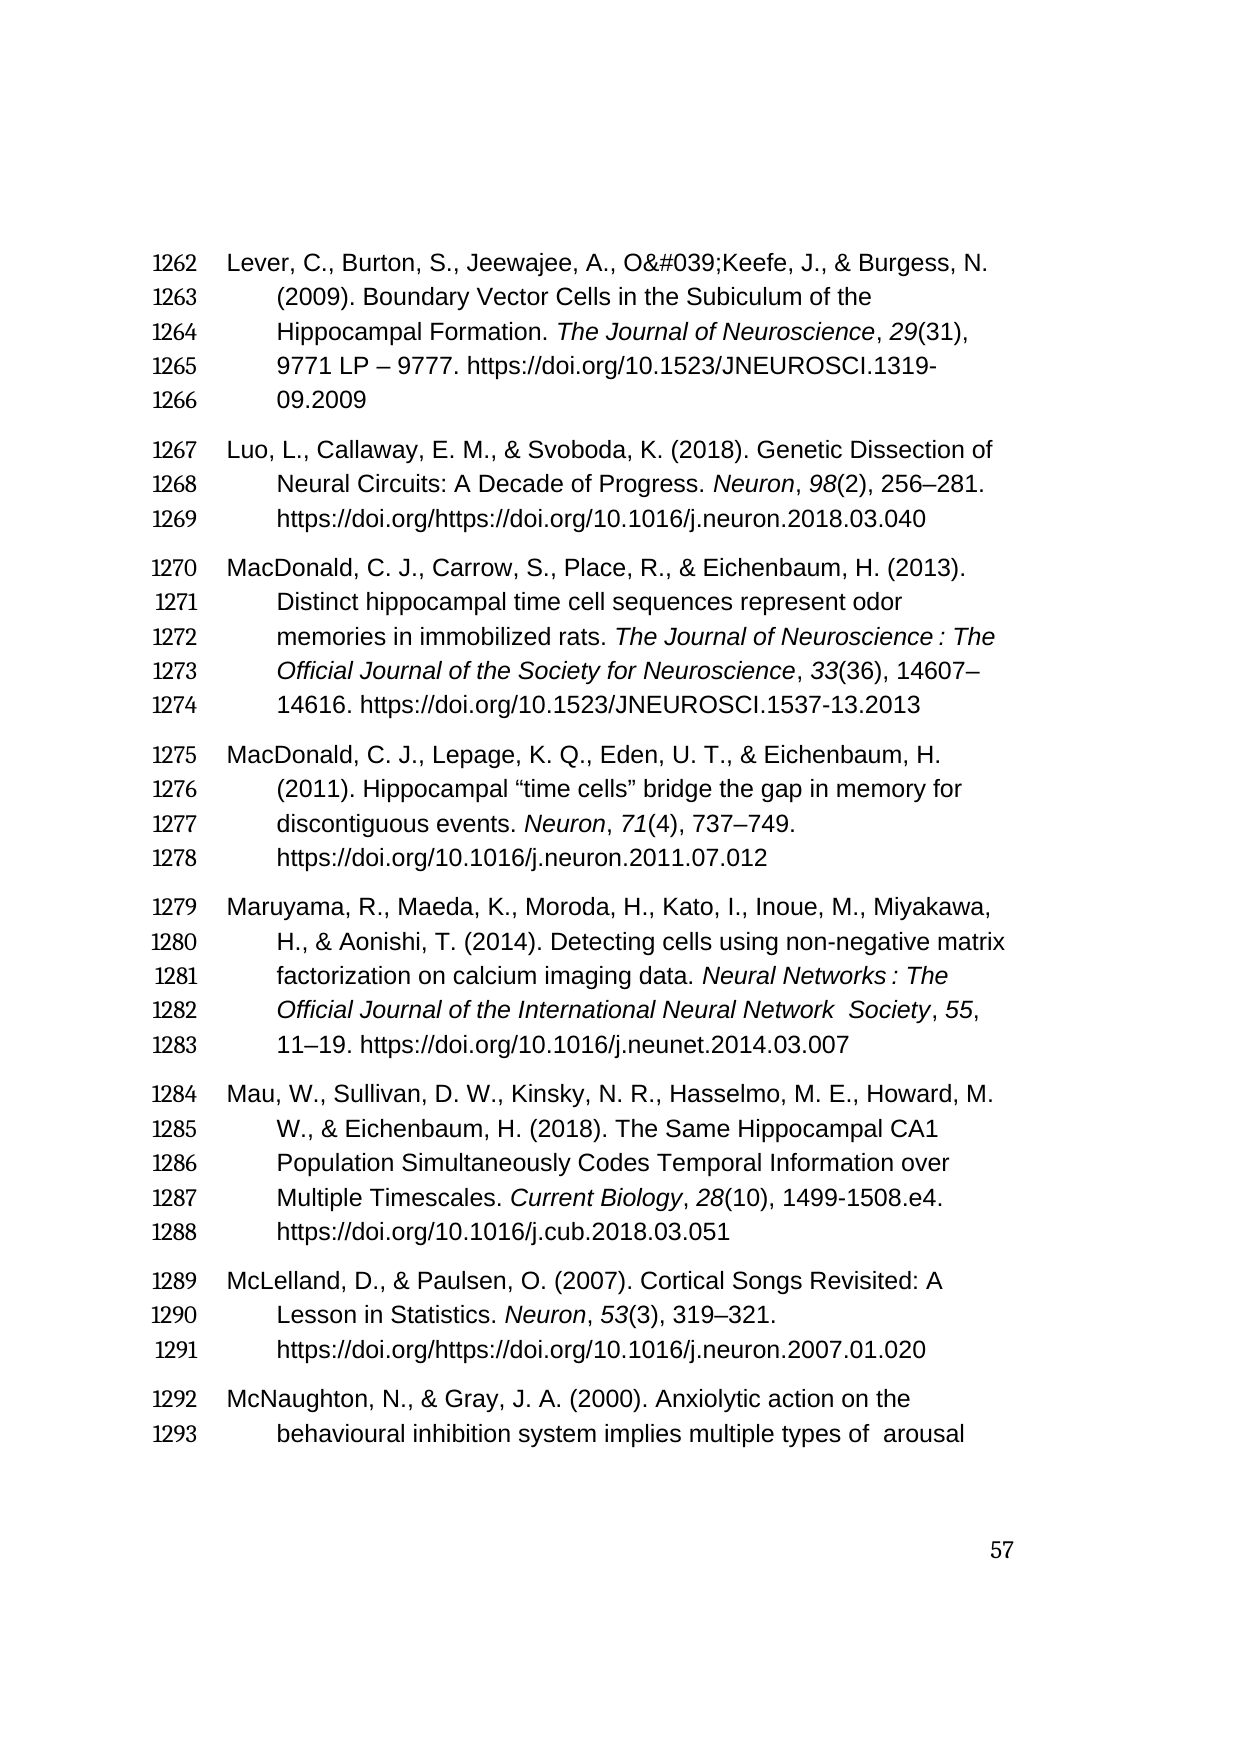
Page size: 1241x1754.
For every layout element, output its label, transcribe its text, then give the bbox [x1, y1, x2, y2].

text Maruyama, R., Maeda, K., Moroda, H., Kato, I., Inoue, M., Miyakawa, H., & Aonishi, T. (2014). Detecting cells using non-negative matrix factorization on calcium imaging data. Neural Networks : The Official Journal of the International Neural Network Society, 55, 11–19. https://doi.org/10.1016/j.neunet.2014.03.007 [226, 892, 1014, 1059]
text Mau, W., Sullivan, D. W., Kinsky, N. R., Hasselmo, M. E., Howard, M. W., & Eichenbaum, H. (2018). The Same Hippocampal CA1 Population Simultaneously Codes Temporal Information over Multiple Timescales. Current Biology, 28(10), 1499-1508.e4. https://doi.org/10.1016/j.cub.2018.03.051 [226, 1079, 1014, 1246]
text McNaughton, N., & Gray, J. A. (2000). Anxiolytic action on the behavioural inhibition system implies multiple types of arousal [226, 1384, 1014, 1447]
text McLelland, D., & Paulsen, O. (2007). Cortical Songs Revisited: A Lesson in Statistics. Neuron, 53(3), 319–321. https://doi.org/https://doi.org/10.1016/j.neuron.2007.01.020 [226, 1266, 1014, 1364]
text MacDonald, C. J., Lepage, K. Q., Eden, U. T., & Eichenbaum, H. (2011). Hippocampal “time cells” bridge the gap in memory for discontiguous events. Neuron, 71(4), 737–749. https://doi.org/10.1016/j.neuron.2011.07.012 [226, 739, 1014, 872]
text Lever, C., Burton, S., Jeewajee, A., O&#039;Keefe, J., & Burgess, N. (2009). Boundary Vector Cells in the Subiculum of the Hippocampal Formation. The Journal of Neuroscience, 29(31), 9771 LP – 9777. https://doi.org/10.1523/JNEUROSCI.1319-09.2009 [226, 248, 1014, 414]
text Luo, L., Callaway, E. M., & Svoboda, K. (2018). Genetic Dissection of Neural Circuits: A Decade of Progress. Neuron, 98(2), 256–281. https://doi.org/https://doi.org/10.1016/j.neuron.2018.03.040 [226, 434, 1014, 532]
text MacDonald, C. J., Carrow, S., Place, R., & Eichenbaum, H. (2013). Distinct hippocampal time cell sequences represent odor memories in immobilized rats. The Journal of Neuroscience : The Official Journal of the Society for Neuroscience, 33(36), 14607–14616. https://doi.org/10.1523/JNEUROSCI.1537-13.2013 [226, 553, 1014, 719]
